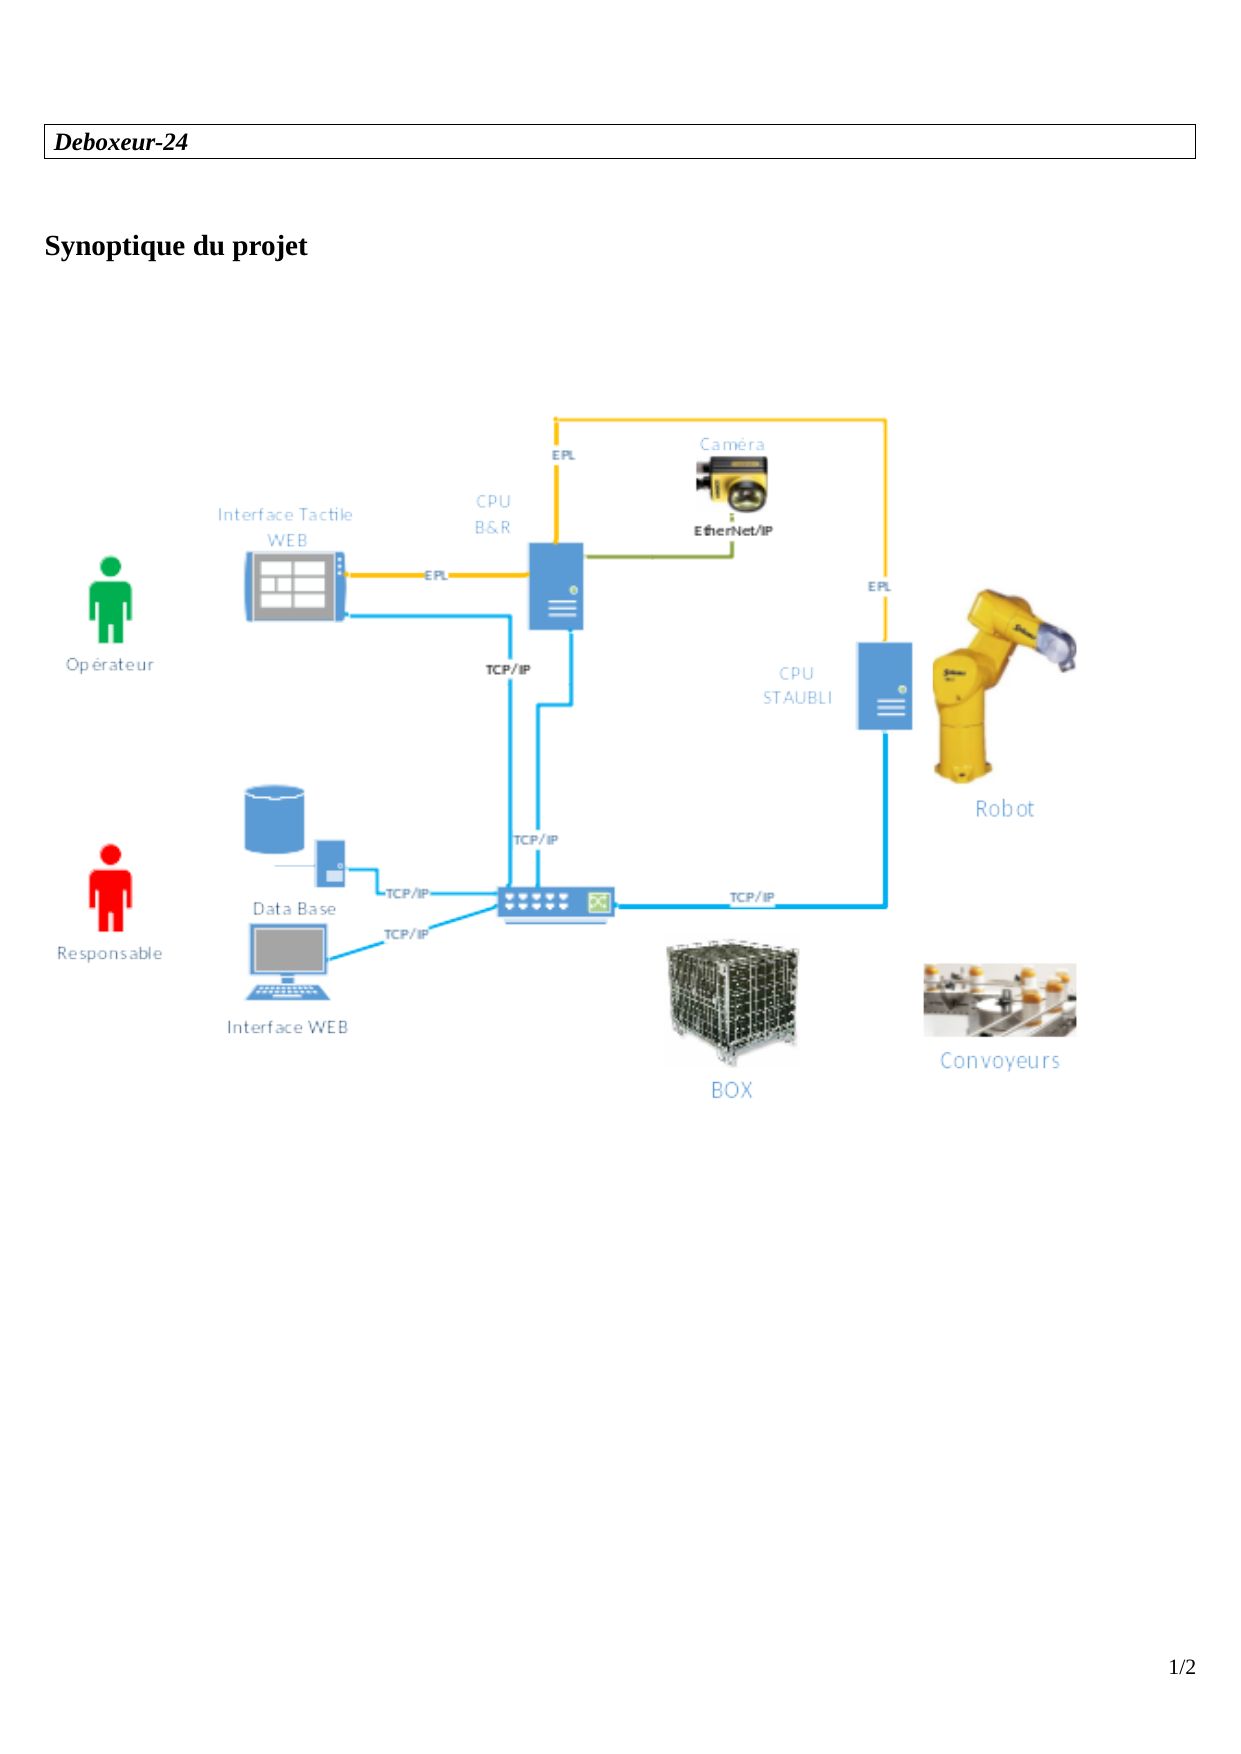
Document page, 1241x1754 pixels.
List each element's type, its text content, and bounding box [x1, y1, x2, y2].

text Synoptique du projet [44, 228, 1196, 262]
text Deboxeur-24 [45, 125, 1195, 158]
